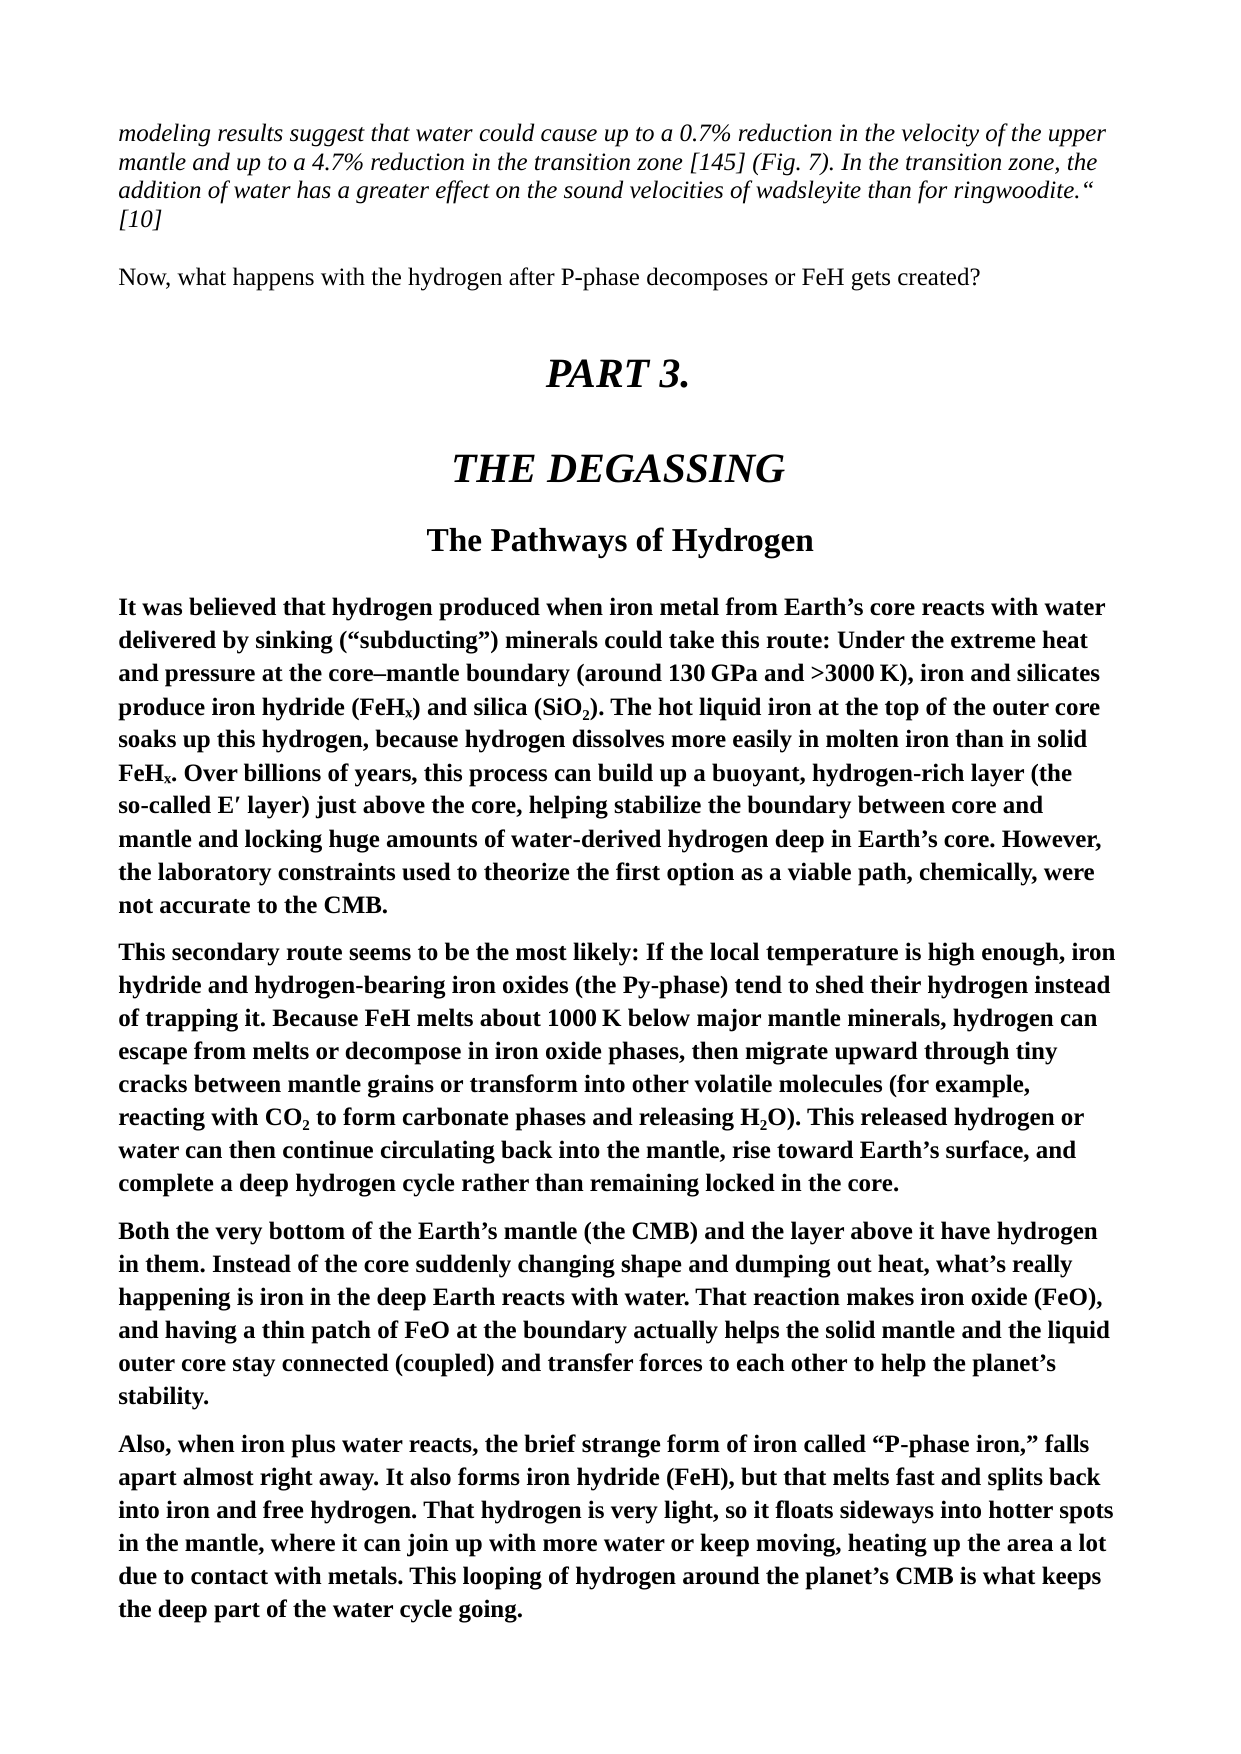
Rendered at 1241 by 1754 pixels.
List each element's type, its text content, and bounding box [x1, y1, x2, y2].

text Also, when iron plus water reacts, the brief strange form of iron called “P‑phase iron,” falls apart almost right away. It also forms iron hydride (FeH), but that melts fast and splits back into iron and free hydrogen. That hydrogen is very light, so it floats sideways into hotter spots in the mantle, where it can join up with more water or keep moving, heating up the area a lot due to contact with metals. This looping of hydrogen around the planet’s CMB is what keeps the deep part of the water cycle going. [118, 1429, 1122, 1623]
text This secondary route seems to be the most likely: If the local temperature is high enough, iron hydride and hydrogen‑bearing iron oxides (the Py‑phase) tend to shed their hydrogen instead of trapping it. Because FeH melts about 1000 K below major mantle minerals, hydrogen can escape from melts or decompose in iron oxide phases, then migrate upward through tiny cracks between mantle grains or transform into other volatile molecules (for example, reacting with CO₂ to form carbonate phases and releasing H₂O). This released hydrogen or water can then continue circulating back into the mantle, rise toward Earth’s surface, and complete a deep hydrogen cycle rather than remaining locked in the core. [118, 937, 1122, 1197]
text PART 3. [118, 348, 1122, 396]
text Now, what happens with the hydrogen after P-phase decomposes or FeH gets created? [118, 262, 1122, 291]
text The Pathways of Hydrogen [118, 521, 1122, 559]
text modeling results suggest that water could cause up to a 0.7% reduction in the velocity of the upper mantle and up to a 4.7% reduction in the transition zone [145] (Fig. 7). In the transition zone, the addition of water has a greater effect on the sound velocities of wadsleyite than for ringwoodite.“ [10] [118, 118, 1122, 233]
text Both the very bottom of the Earth’s mantle (the CMB) and the layer above it have hydrogen in them. Instead of the core suddenly changing shape and dumping out heat, what’s really happening is iron in the deep Earth reacts with water. That reaction makes iron oxide (FeO), and having a thin patch of FeO at the boundary actually helps the solid mantle and the liquid outer core stay connected (coupled) and transfer forces to each other to help the planet’s stability. [118, 1216, 1122, 1410]
text It was believed that hydrogen produced when iron metal from Earth’s core reacts with water delivered by sinking (“subducting”) minerals could take this route: Under the extreme heat and pressure at the core–mantle boundary (around 130 GPa and >3000 K), iron and silicates produce iron hydride (FeHₓ) and silica (SiO₂). The hot liquid iron at the top of the outer core soaks up this hydrogen, because hydrogen dissolves more easily in molten iron than in solid FeHₓ. Over billions of years, this process can build up a buoyant, hydrogen-rich layer (the so‑called E′ layer) just above the core, helping stabilize the boundary between core and mantle and locking huge amounts of water‑derived hydrogen deep in Earth’s core. However, the laboratory constraints used to theorize the first option as a viable path, chemically, were not accurate to the CMB. [118, 592, 1122, 918]
text THE DEGASSING [118, 444, 1122, 492]
